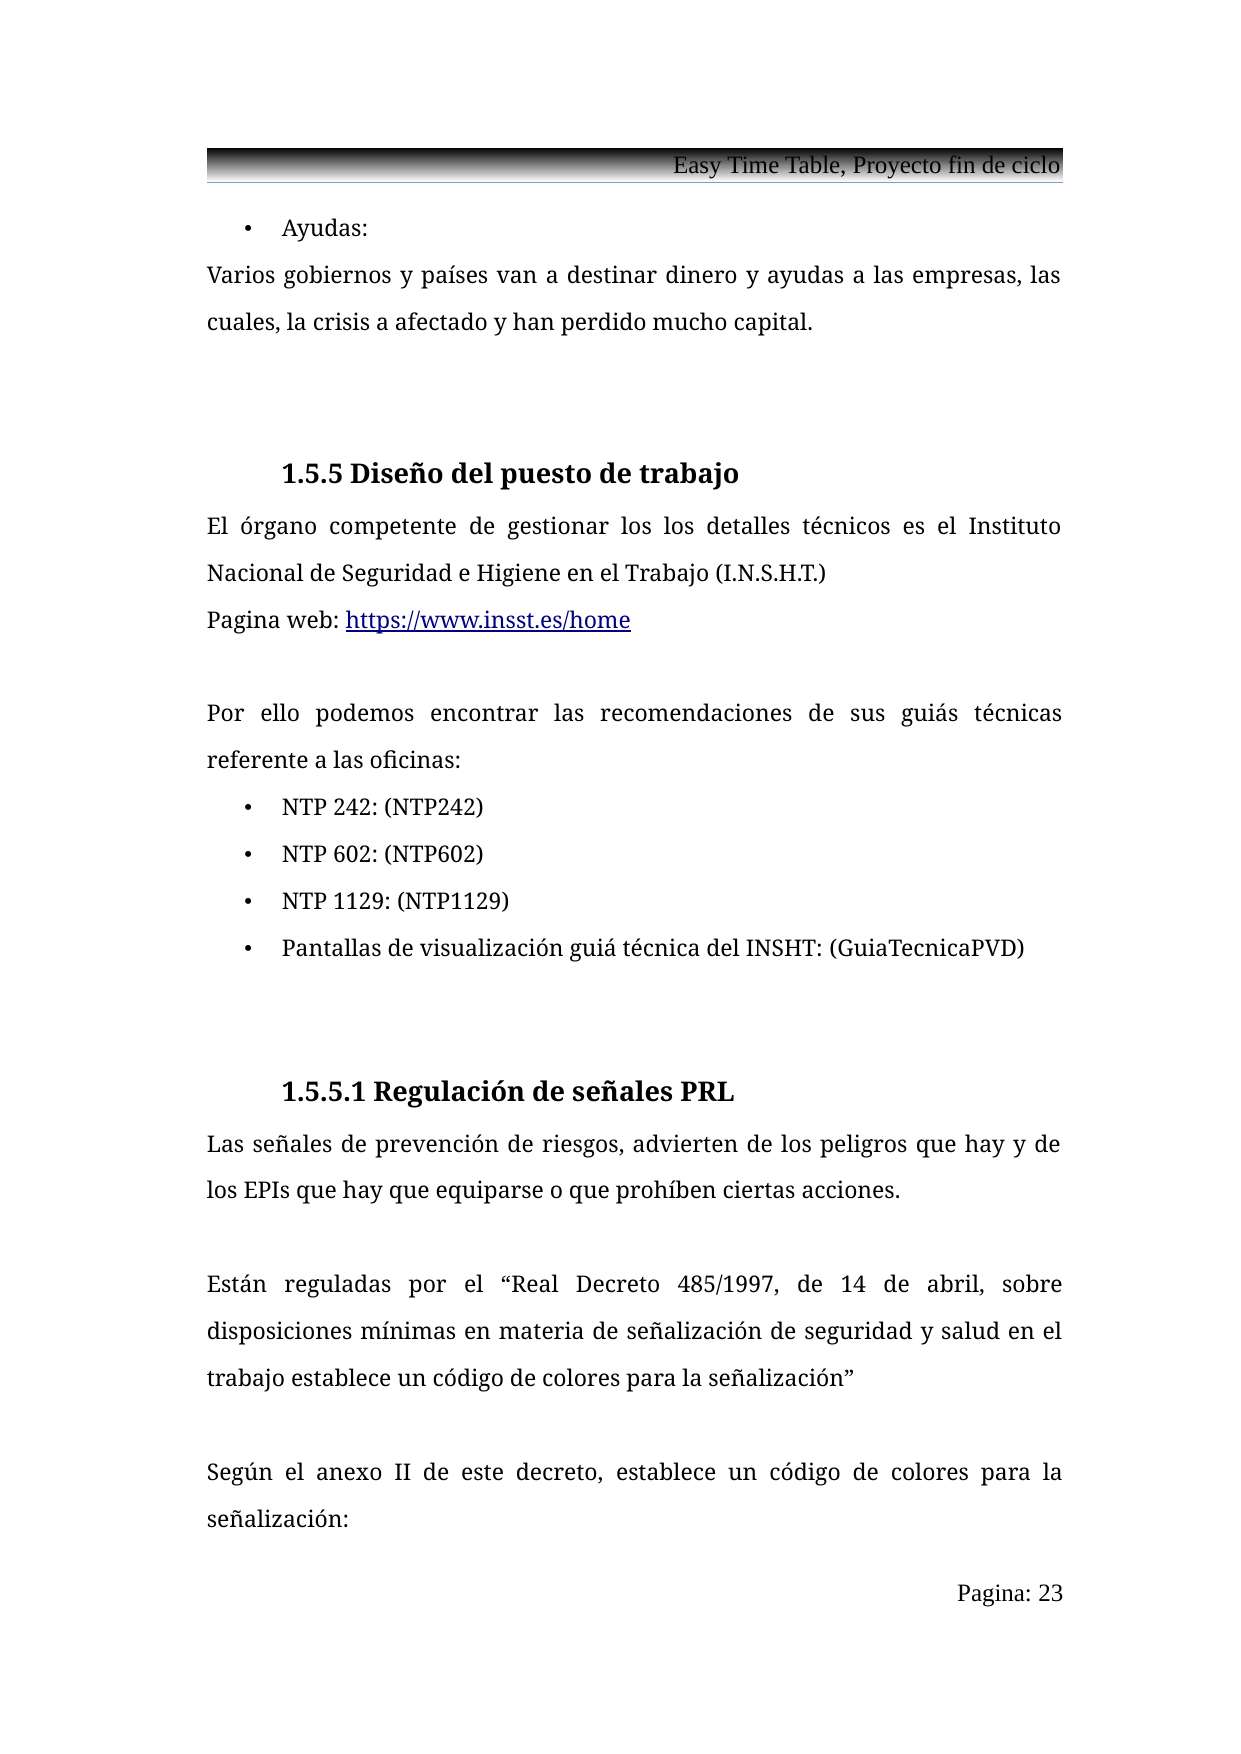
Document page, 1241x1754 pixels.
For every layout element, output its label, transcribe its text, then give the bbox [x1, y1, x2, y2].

list Pantallas de visualización guiá técnica del INSHT: (GuiaTecnicaPVD) [244, 932, 1063, 963]
text Por ello podemos encontrar las recomendaciones de sus guiás técnicas referente a las oficinas: [207, 697, 1063, 775]
list Ayudas: [244, 212, 1063, 243]
text 1.5.5 Diseño del puesto de trabajo [207, 454, 1063, 491]
text 1.5.5.1 Regulación de señales PRL [207, 1072, 1063, 1109]
list NTP 1129: (NTP1129) [244, 885, 1063, 916]
text Las señales de prevención de riesgos, advierten de los peligros que hay y de los EPIs que hay que equiparse o que prohíben ciertas acciones. [207, 1128, 1063, 1206]
text Varios gobiernos y países van a destinar dinero y ayudas a las empresas, las cuales, la crisis a afectado y han perdido mucho capital. [207, 259, 1063, 337]
text El órgano competente de gestionar los los detalles técnicos es el Instituto Nacional de Seguridad e Higiene en el Trabajo (I.N.S.H.T.) [207, 510, 1063, 588]
list NTP 242: (NTP242) [244, 791, 1063, 822]
text Están reguladas por el “Real Decreto 485/1997, de 14 de abril, sobre disposiciones mínimas en materia de señalización de seguridad y salud en el trabajo establece un código de colores para la señalización” [207, 1268, 1063, 1393]
text Pagina web: https://www.insst.es/home [207, 603, 1063, 635]
list NTP 602: (NTP602) [244, 838, 1063, 869]
text Según el anexo II de este decreto, establece un código de colores para la señalización: [207, 1456, 1063, 1534]
